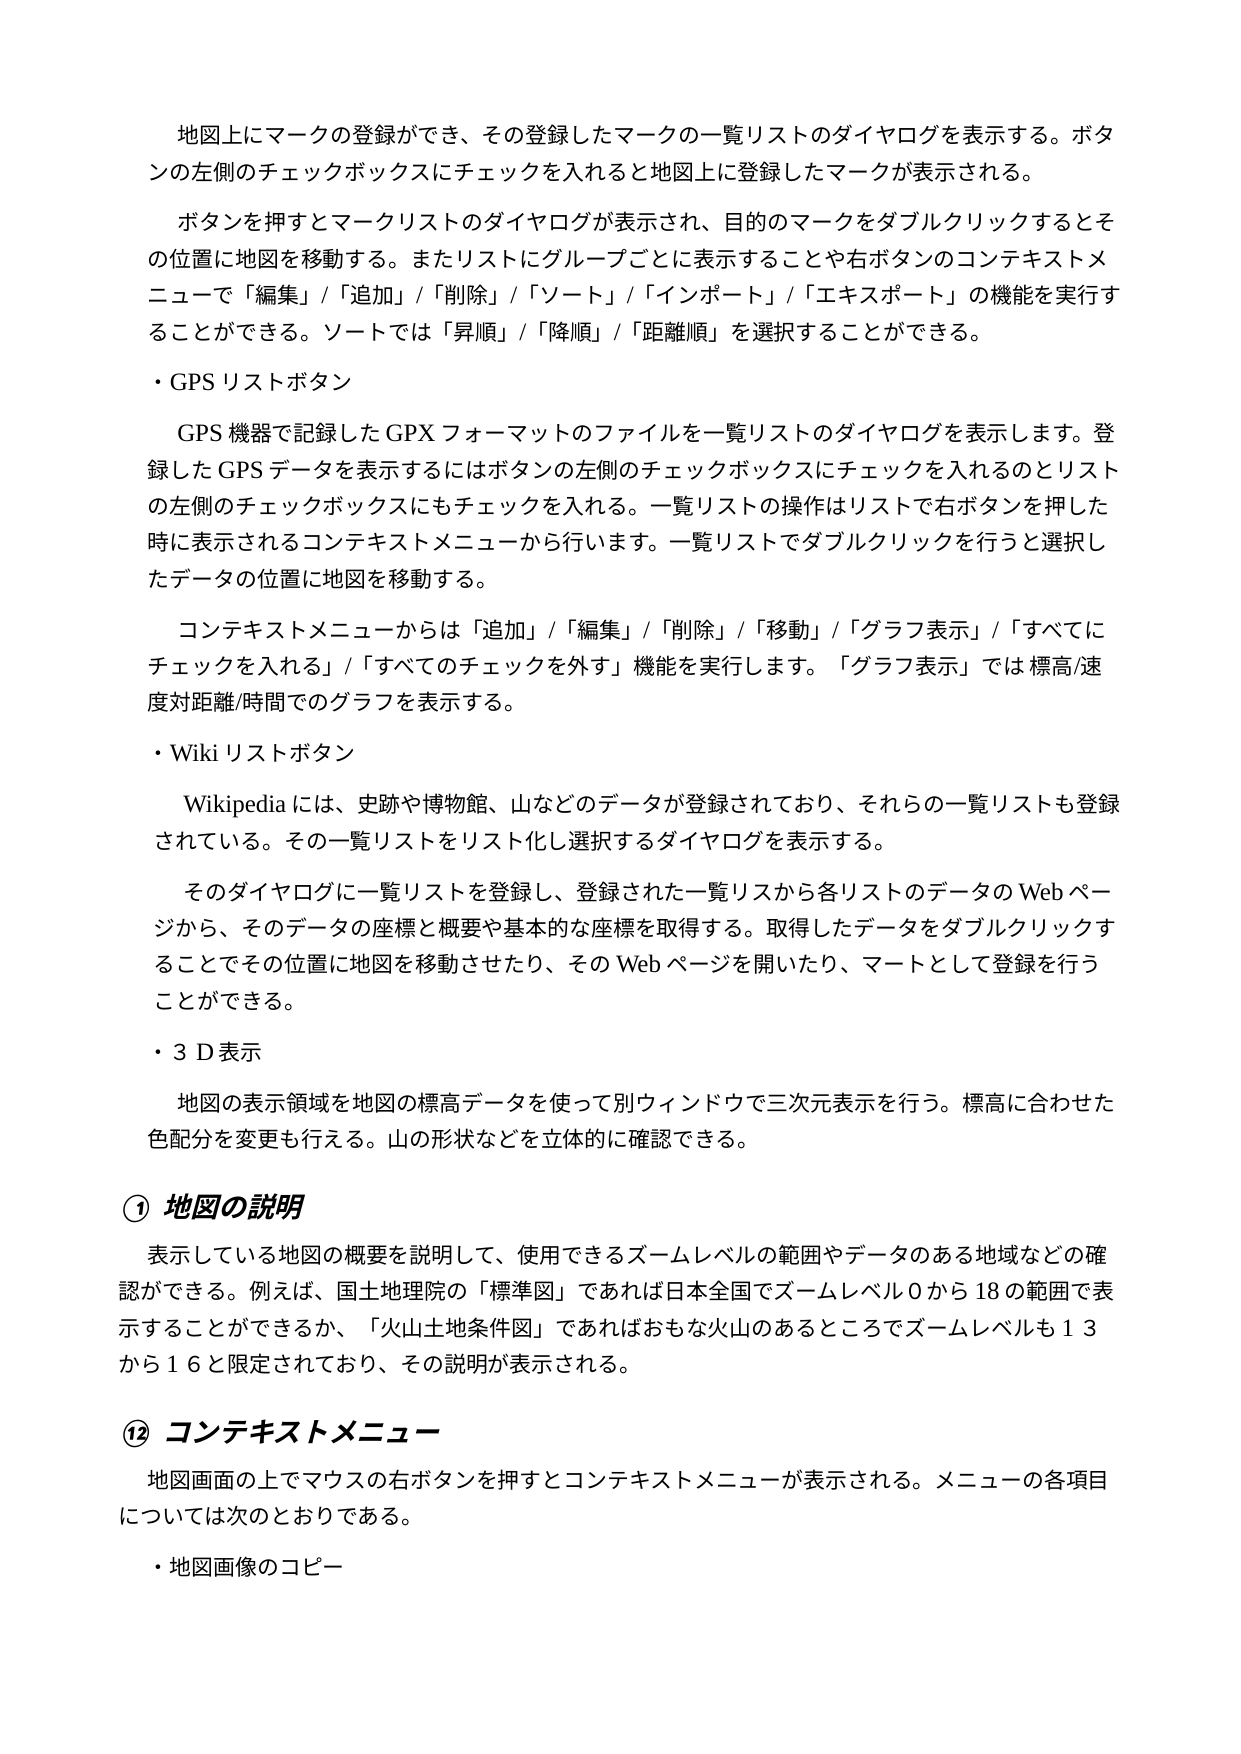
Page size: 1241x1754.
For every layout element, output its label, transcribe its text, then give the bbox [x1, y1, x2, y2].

text ボタンを押すとマークリストのダイヤログが表示され、目的のマークをダブルクリックするとその位置に地図を移動する。またリストにグループごとに表示することや右ボタンのコンテキストメニューで「編集」/「追加」/「削除」/「ソート」/「インポート」/「エキスポート」の機能を実行することができる。ソートでは「昇順」/「降順」/「距離順」を選択することができる。 [148, 205, 1122, 346]
text 表示している地図の概要を説明して、使用できるズームレベルの範囲やデータのある地域などの確認ができる。例えば、国土地理院の「標準図」であれば日本全国でズームレベル０から18の範囲で表示することができるか、「火山土地条件図」であればおもな火山のあるところでズームレベルも1３から1６と限定されており、その説明が表示される。 [118, 1238, 1122, 1379]
subtitle ⑪ 地図の説明 [118, 1185, 1122, 1225]
text Wikipediaには、史跡や博物館、山などのデータが登録されており、それらの一覧リストも登録されている。その一覧リストをリスト化し選択するダイヤログを表示する。 [153, 787, 1122, 855]
text ・GPSリストボタン [118, 365, 1122, 397]
text コンテキストメニューからは「追加」/「編集」/「削除」/「移動」/「グラフ表示」/「すべてにチェックを入れる」/「すべてのチェックを外す」機能を実行します。「グラフ表示」では 標高/速度対距離/時間でのグラフを表示する。 [148, 613, 1122, 717]
text そのダイヤログに一覧リストを登録し、登録された一覧リスから各リストのデータのWebページから、そのデータの座標と概要や基本的な座標を取得する。取得したデータをダブルクリックすることでその位置に地図を移動させたり、そのWebページを開いたり、マートとして登録を行うことができる。 [153, 874, 1122, 1015]
text ・地図画像のコピー [118, 1550, 1122, 1582]
text 地図の表示領域を地図の標高データを使って別ウィンドウで三次元表示を行う。標高に合わせた色配分を変更も行える。山の形状などを立体的に確認できる。 [148, 1086, 1122, 1153]
text 地図画面の上でマウスの右ボタンを押すとコンテキストメニューが表示される。メニューの各項目については次のとおりである。 [118, 1463, 1122, 1531]
subtitle ⑫ コンテキストメニュー [118, 1410, 1122, 1451]
text ・３D表示 [118, 1034, 1122, 1066]
text GPS機器で記録したGPXフォーマットのファイルを一覧リストのダイヤログを表示します。登録したGPSデータを表示するにはボタンの左側のチェックボックスにチェックを入れるのとリストの左側のチェックボックスにもチェックを入れる。一覧リストの操作はリストで右ボタンを押した時に表示されるコンテキストメニューから行います。一覧リストでダブルクリックを行うと選択したデータの位置に地図を移動する。 [148, 416, 1122, 593]
text 地図上にマークの登録ができ、その登録したマークの一覧リストのダイヤログを表示する。ボタンの左側のチェックボックスにチェックを入れると地図上に登録したマークが表示される。 [148, 118, 1122, 186]
text ・Wikiリストボタン [118, 736, 1122, 768]
